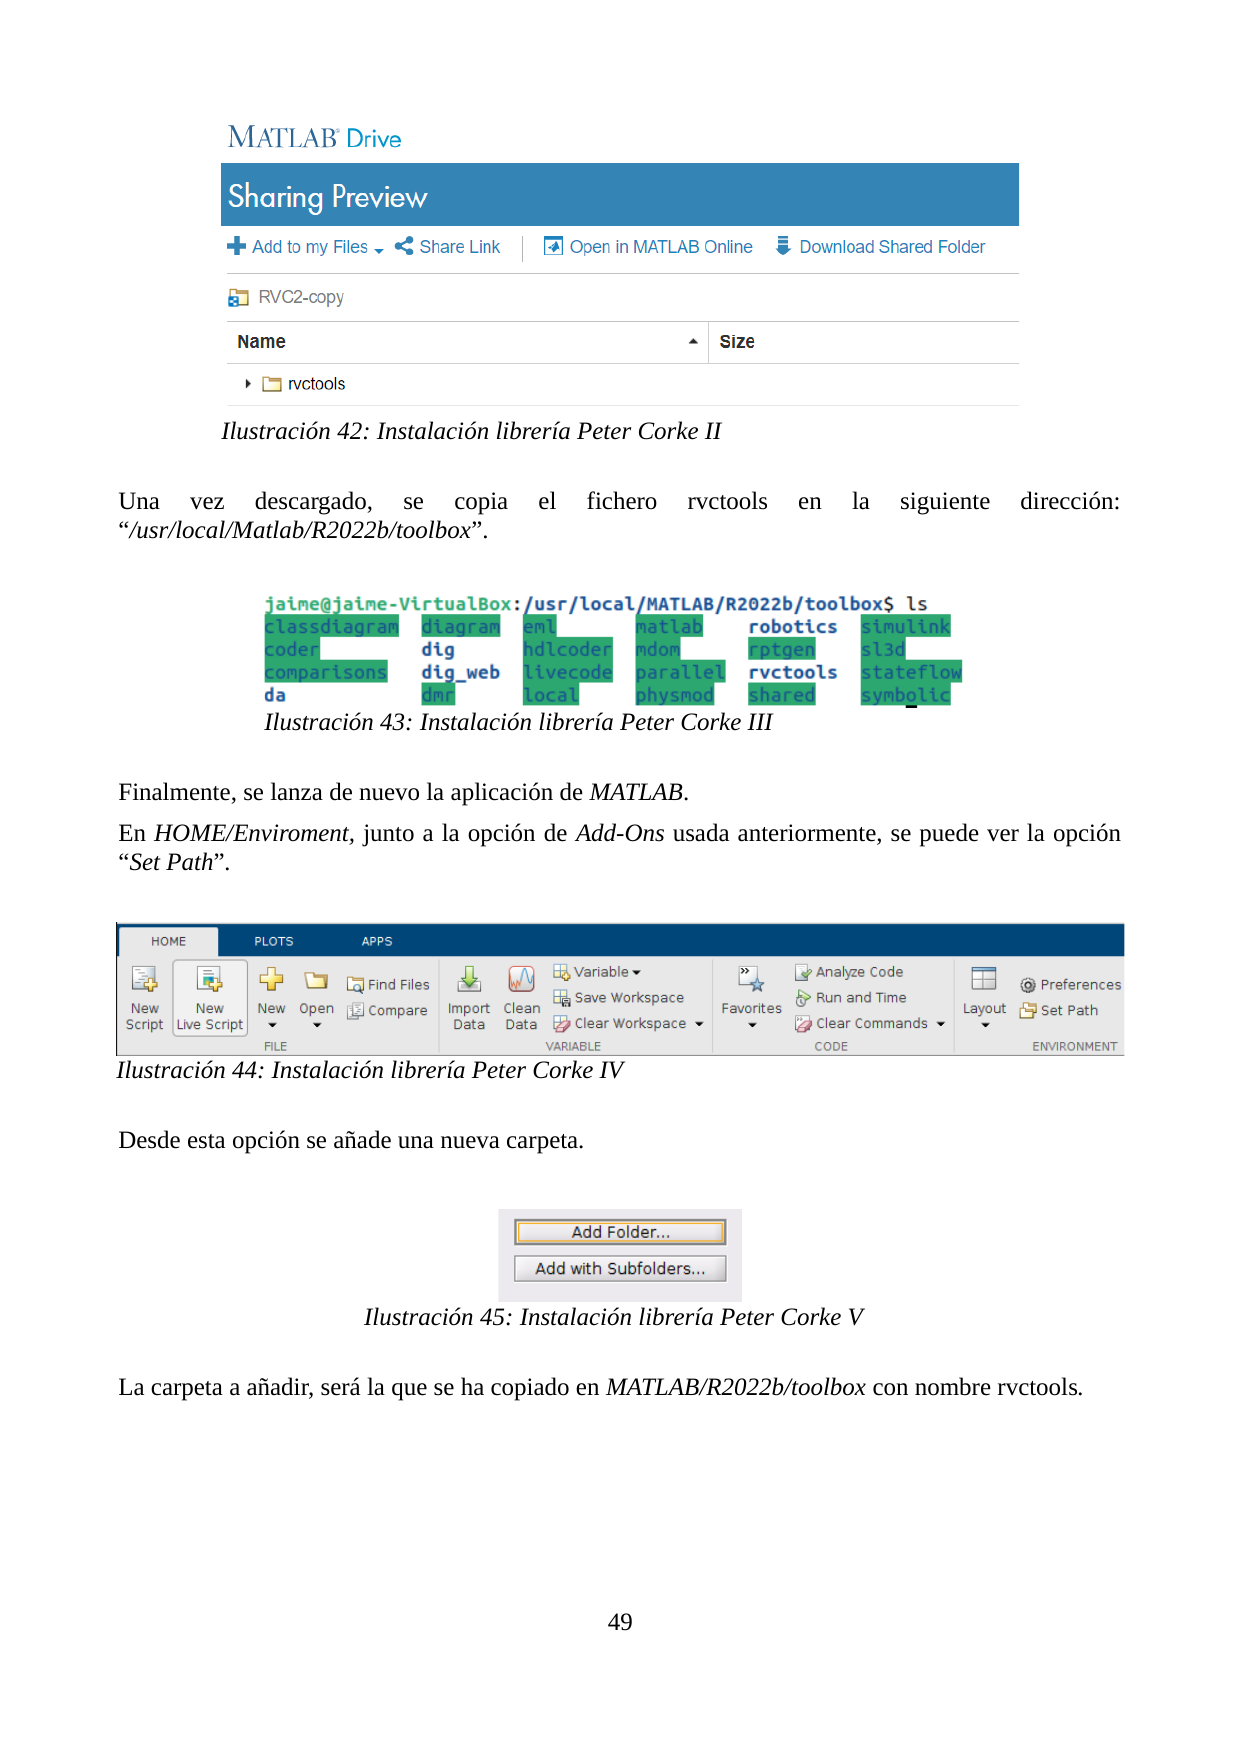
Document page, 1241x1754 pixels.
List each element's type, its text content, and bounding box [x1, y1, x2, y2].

text Ilustración 45: Instalación librería Peter Corke V [364, 1222, 876, 1331]
text Desde esta opción se añade una nueva carpeta. [118, 1125, 1122, 1154]
text Ilustración 43: Instalación librería Peter Corke III [264, 708, 976, 736]
text Ilustración 44: Instalación librería Peter Corke IV [116, 1056, 1124, 1084]
text En HOME/Enviroment, junto a la opción de Add-Ons usada anteriormente, se puede ver la opción “Set Path”. [118, 818, 1122, 876]
text Finalmente, se lanza de nuevo la aplicación de MATLAB. [118, 777, 1122, 806]
text La carpeta a añadir, será la que se ha copiado en MATLAB/R2022b/toolbox con nombre rvctools. [118, 1372, 1122, 1401]
text Una vez descargado, se copia el fichero rvctools en la siguiente dirección: “/usr/local/Matlab/R2022b/toolbox”. [118, 486, 1122, 544]
text Ilustración 42: Instalación librería Peter Corke II [221, 417, 1019, 445]
